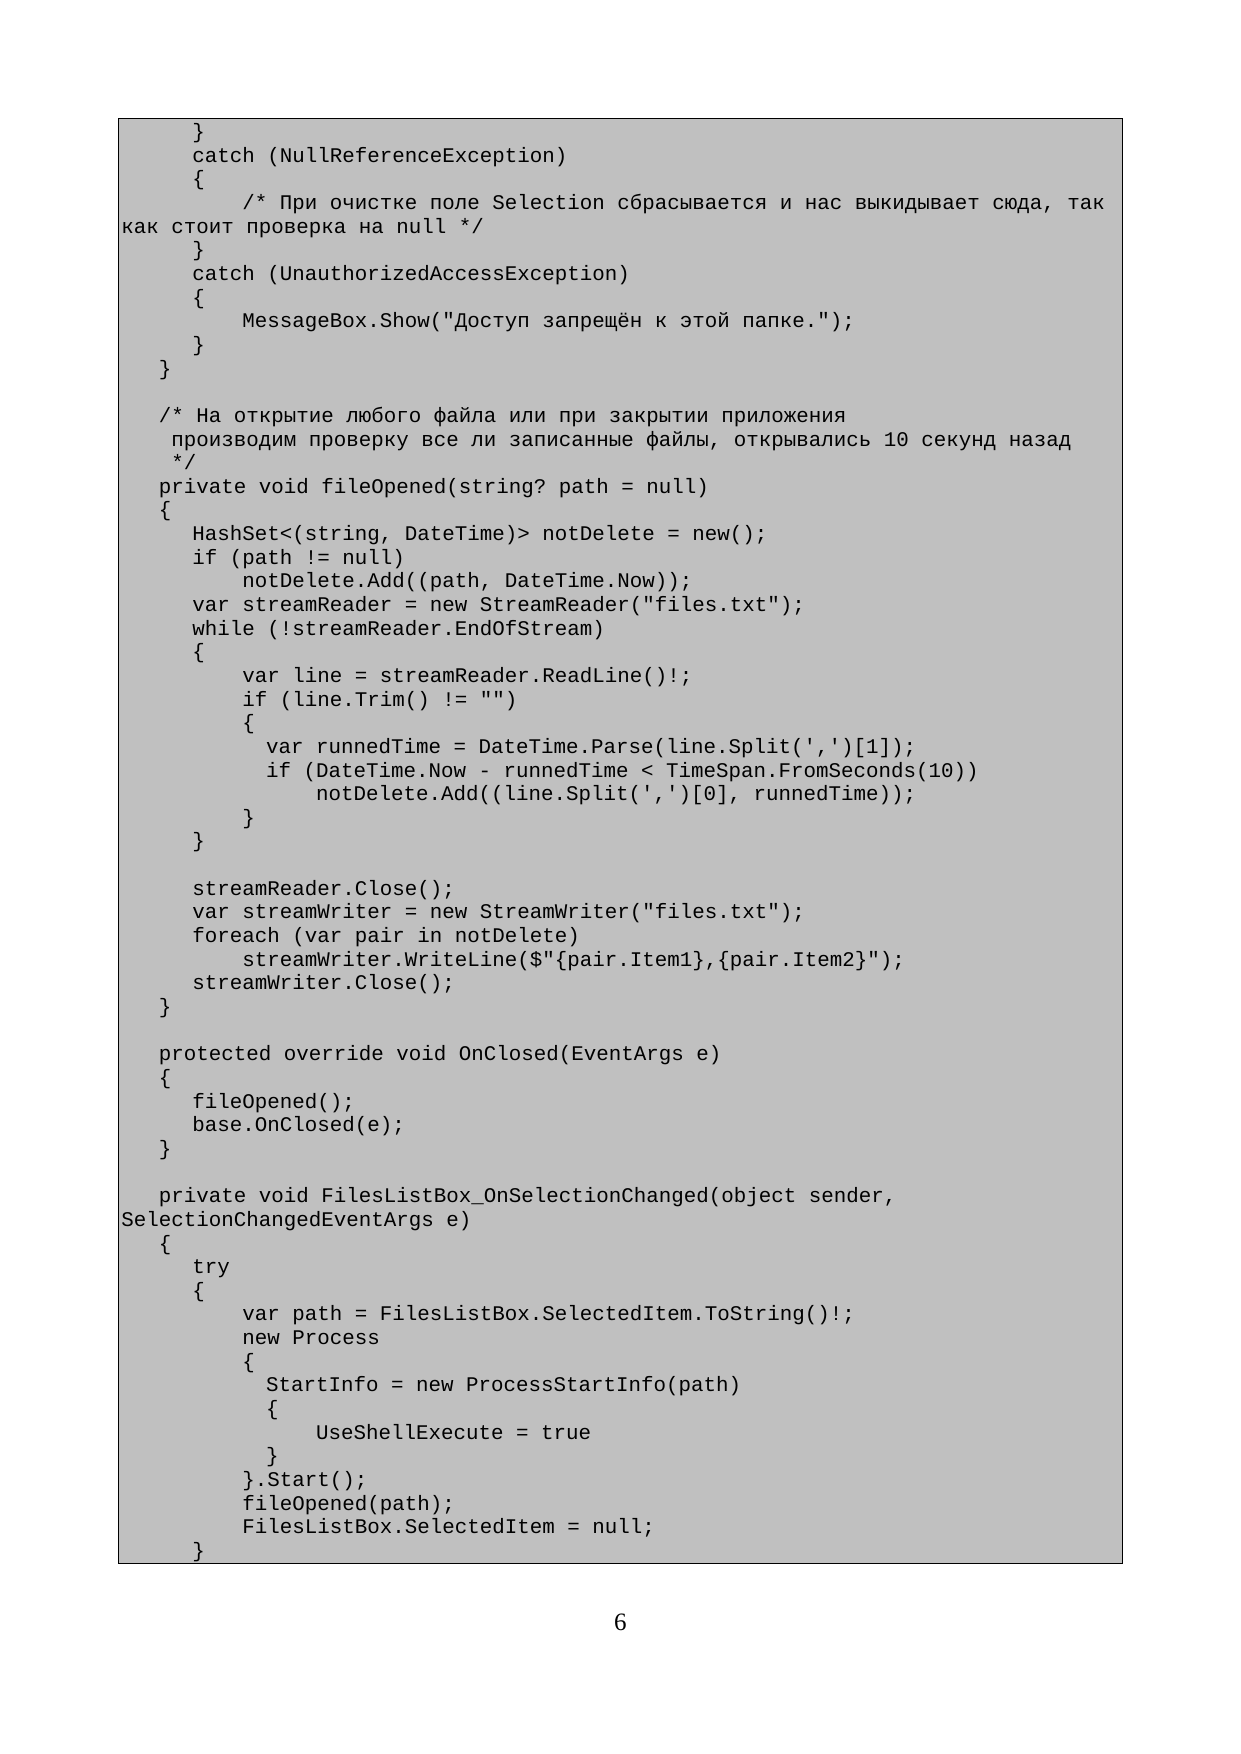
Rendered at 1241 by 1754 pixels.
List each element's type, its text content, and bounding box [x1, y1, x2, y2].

text } [119, 993, 1122, 1017]
text } [119, 1135, 1122, 1158]
text foreach (var pair in notDelete) [119, 922, 1122, 946]
text /* На открытие любого файла или при закрытии приложения [119, 402, 1122, 426]
text } [119, 354, 1122, 378]
text { [119, 1229, 1122, 1253]
text var runnedTime = DateTime.Parse(line.Split(',')[1]); [119, 733, 1122, 757]
text streamWriter.WriteLine($"{pair.Item1},{pair.Item2}"); [119, 946, 1122, 969]
text } [119, 119, 1122, 142]
text } [119, 827, 1122, 851]
text private void FilesListBox_OnSelectionChanged(object sender, SelectionChangedEventArgs e) [119, 1182, 1122, 1229]
text base.OnClosed(e); [119, 1111, 1122, 1135]
text notDelete.Add((line.Split(',')[0], runnedTime)); [119, 780, 1122, 804]
text if (DateTime.Now - runnedTime < TimeSpan.FromSeconds(10)) [119, 757, 1122, 780]
text var streamWriter = new StreamWriter("files.txt"); [119, 898, 1122, 922]
text производим проверку все ли записанные файлы, открывались 10 секунд назад [119, 426, 1122, 449]
text /* При очистке поле Selection сбрасывается и нас выкидывает сюда, так как стоит проверка на null */ [119, 189, 1122, 236]
text try [119, 1253, 1122, 1277]
text { [119, 1064, 1122, 1088]
text streamReader.Close(); [119, 875, 1122, 898]
text HashSet<(string, DateTime)> notDelete = new(); [119, 520, 1122, 544]
text private void fileOpened(string? path = null) [119, 473, 1122, 496]
text { [119, 496, 1122, 520]
text */ [119, 449, 1122, 473]
text { [119, 1395, 1122, 1419]
text var path = FilesListBox.SelectedItem.ToString()!; [119, 1300, 1122, 1324]
text if (line.Trim() != "") [119, 686, 1122, 709]
text } [119, 331, 1122, 354]
text catch (NullReferenceException) [119, 142, 1122, 165]
text fileOpened(); [119, 1088, 1122, 1111]
text MessageBox.Show("Доступ запрещён к этой папке."); [119, 307, 1122, 331]
text } [119, 1442, 1122, 1466]
text while (!streamReader.EndOfStream) [119, 615, 1122, 638]
text } [119, 1537, 1122, 1563]
text var streamReader = new StreamReader("files.txt"); [119, 591, 1122, 615]
text notDelete.Add((path, DateTime.Now)); [119, 567, 1122, 591]
text fileOpened(path); [119, 1489, 1122, 1513]
text { [119, 638, 1122, 662]
text { [119, 1277, 1122, 1300]
text catch (UnauthorizedAccessException) [119, 260, 1122, 284]
text protected override void OnClosed(EventArgs e) [119, 1040, 1122, 1064]
text }.Start(); [119, 1466, 1122, 1489]
text var line = streamReader.ReadLine()!; [119, 662, 1122, 686]
text { [119, 1348, 1122, 1371]
text } [119, 804, 1122, 827]
text streamWriter.Close(); [119, 969, 1122, 993]
text } [119, 236, 1122, 260]
text if (path != null) [119, 544, 1122, 567]
text new Process [119, 1324, 1122, 1348]
text FilesListBox.SelectedItem = null; [119, 1513, 1122, 1537]
text { [119, 284, 1122, 307]
text { [119, 709, 1122, 733]
text StartInfo = new ProcessStartInfo(path) [119, 1371, 1122, 1395]
text { [119, 165, 1122, 189]
text UseShellExecute = true [119, 1419, 1122, 1442]
